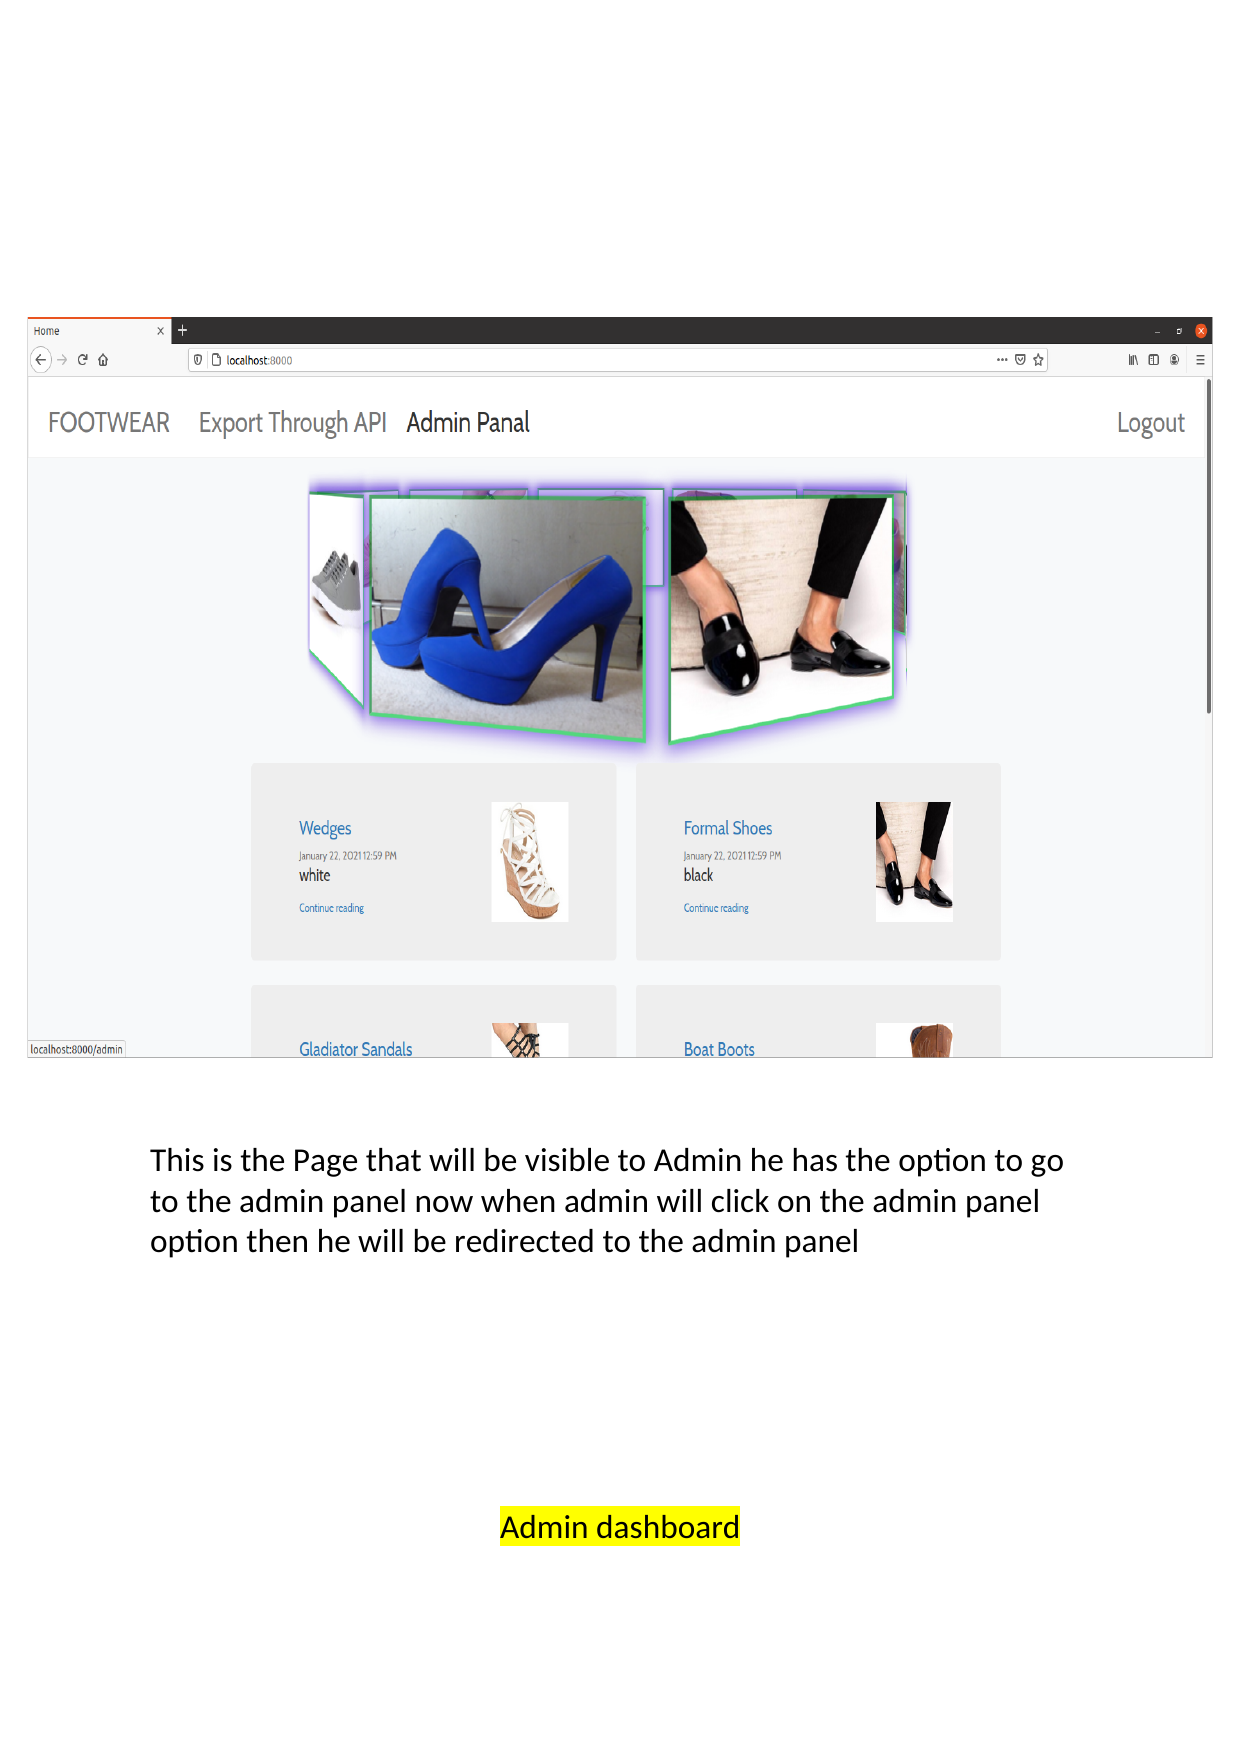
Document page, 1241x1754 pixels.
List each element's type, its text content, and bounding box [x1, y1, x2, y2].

picture [27, 317, 1213, 1058]
list This is the Page that will be visible to Admin he has the option to go to the admin panel now when admin will click on the admin panel option then he will be redirected to the admin panel [150, 1139, 1090, 1261]
list Admin dashboard [150, 1506, 1090, 1546]
